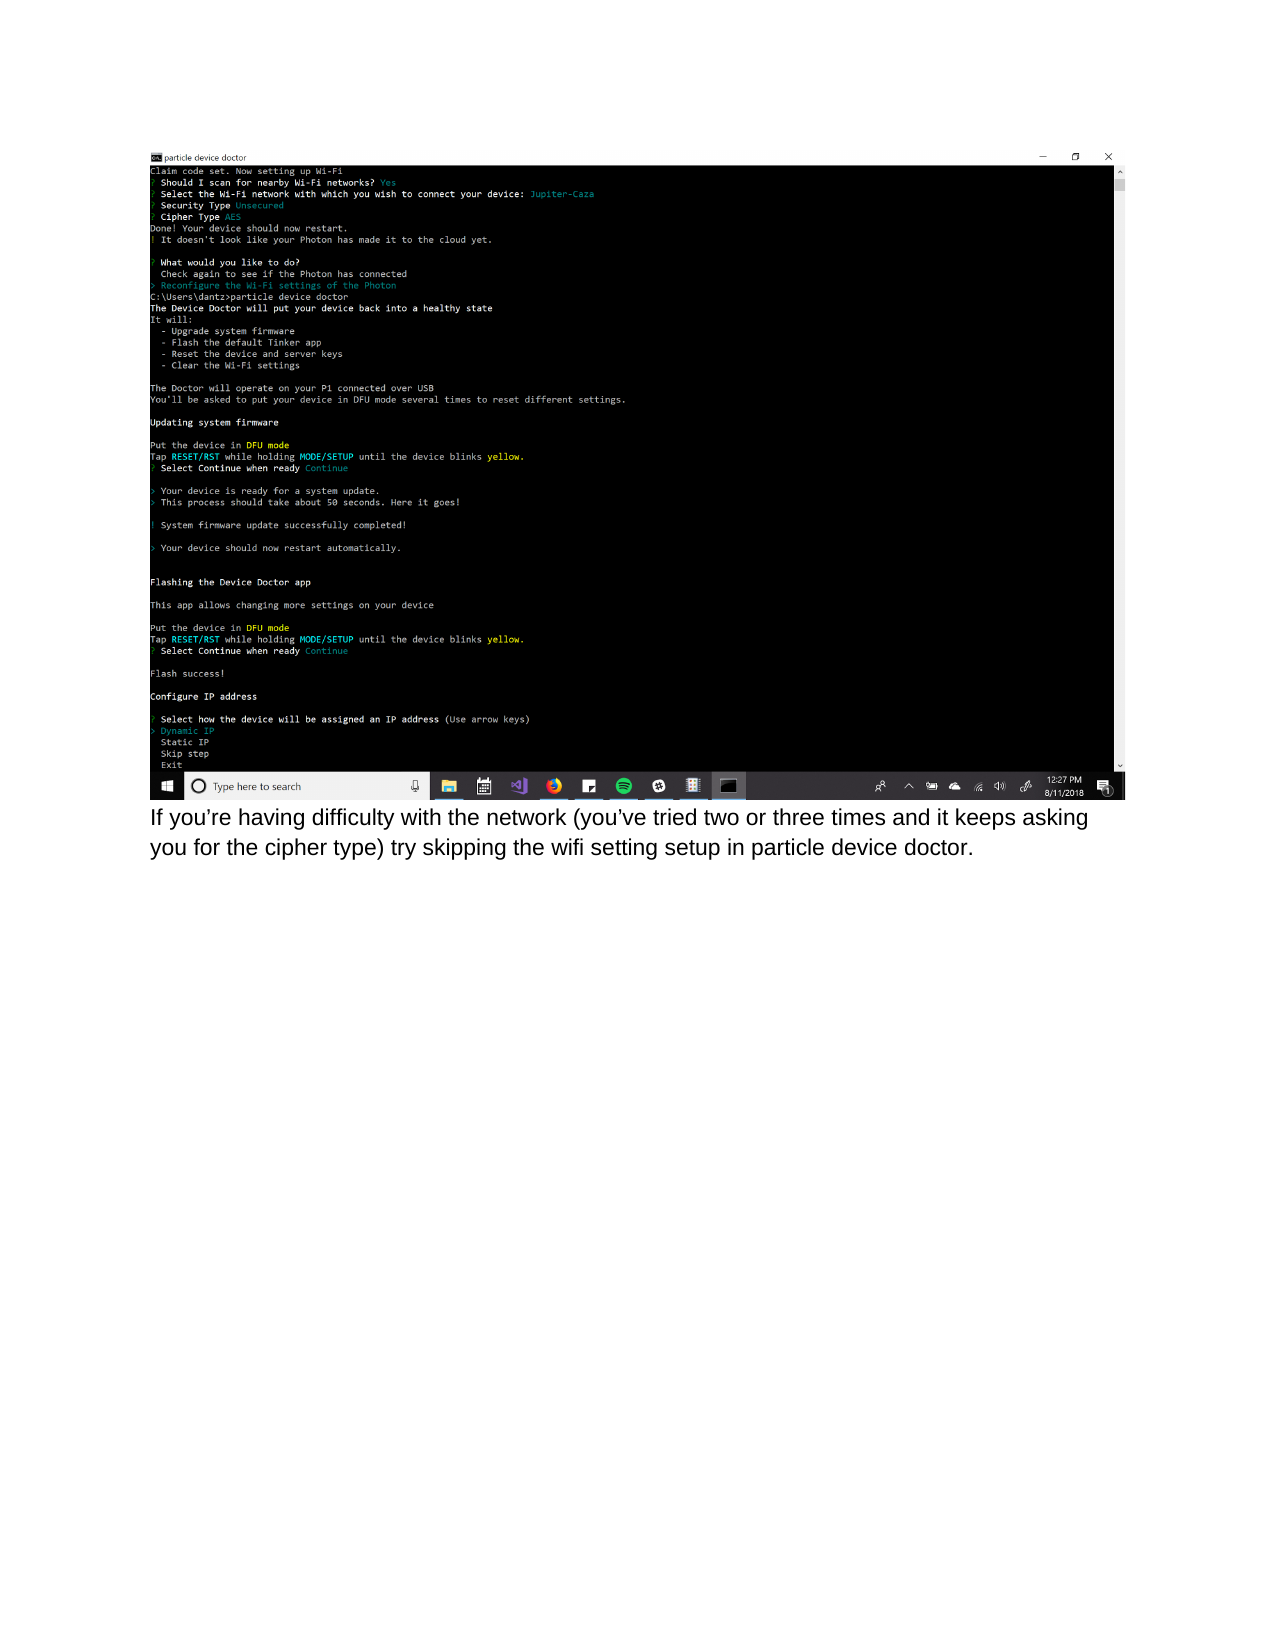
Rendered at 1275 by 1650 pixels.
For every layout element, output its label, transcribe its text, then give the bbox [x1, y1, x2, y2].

text If you’re having difficulty with the network (you’ve tried two or three times and it keeps asking you for the cipher type) try skipping the wifi setting setup in particle device doctor. [150, 804, 1125, 860]
picture [150, 150, 1125, 800]
